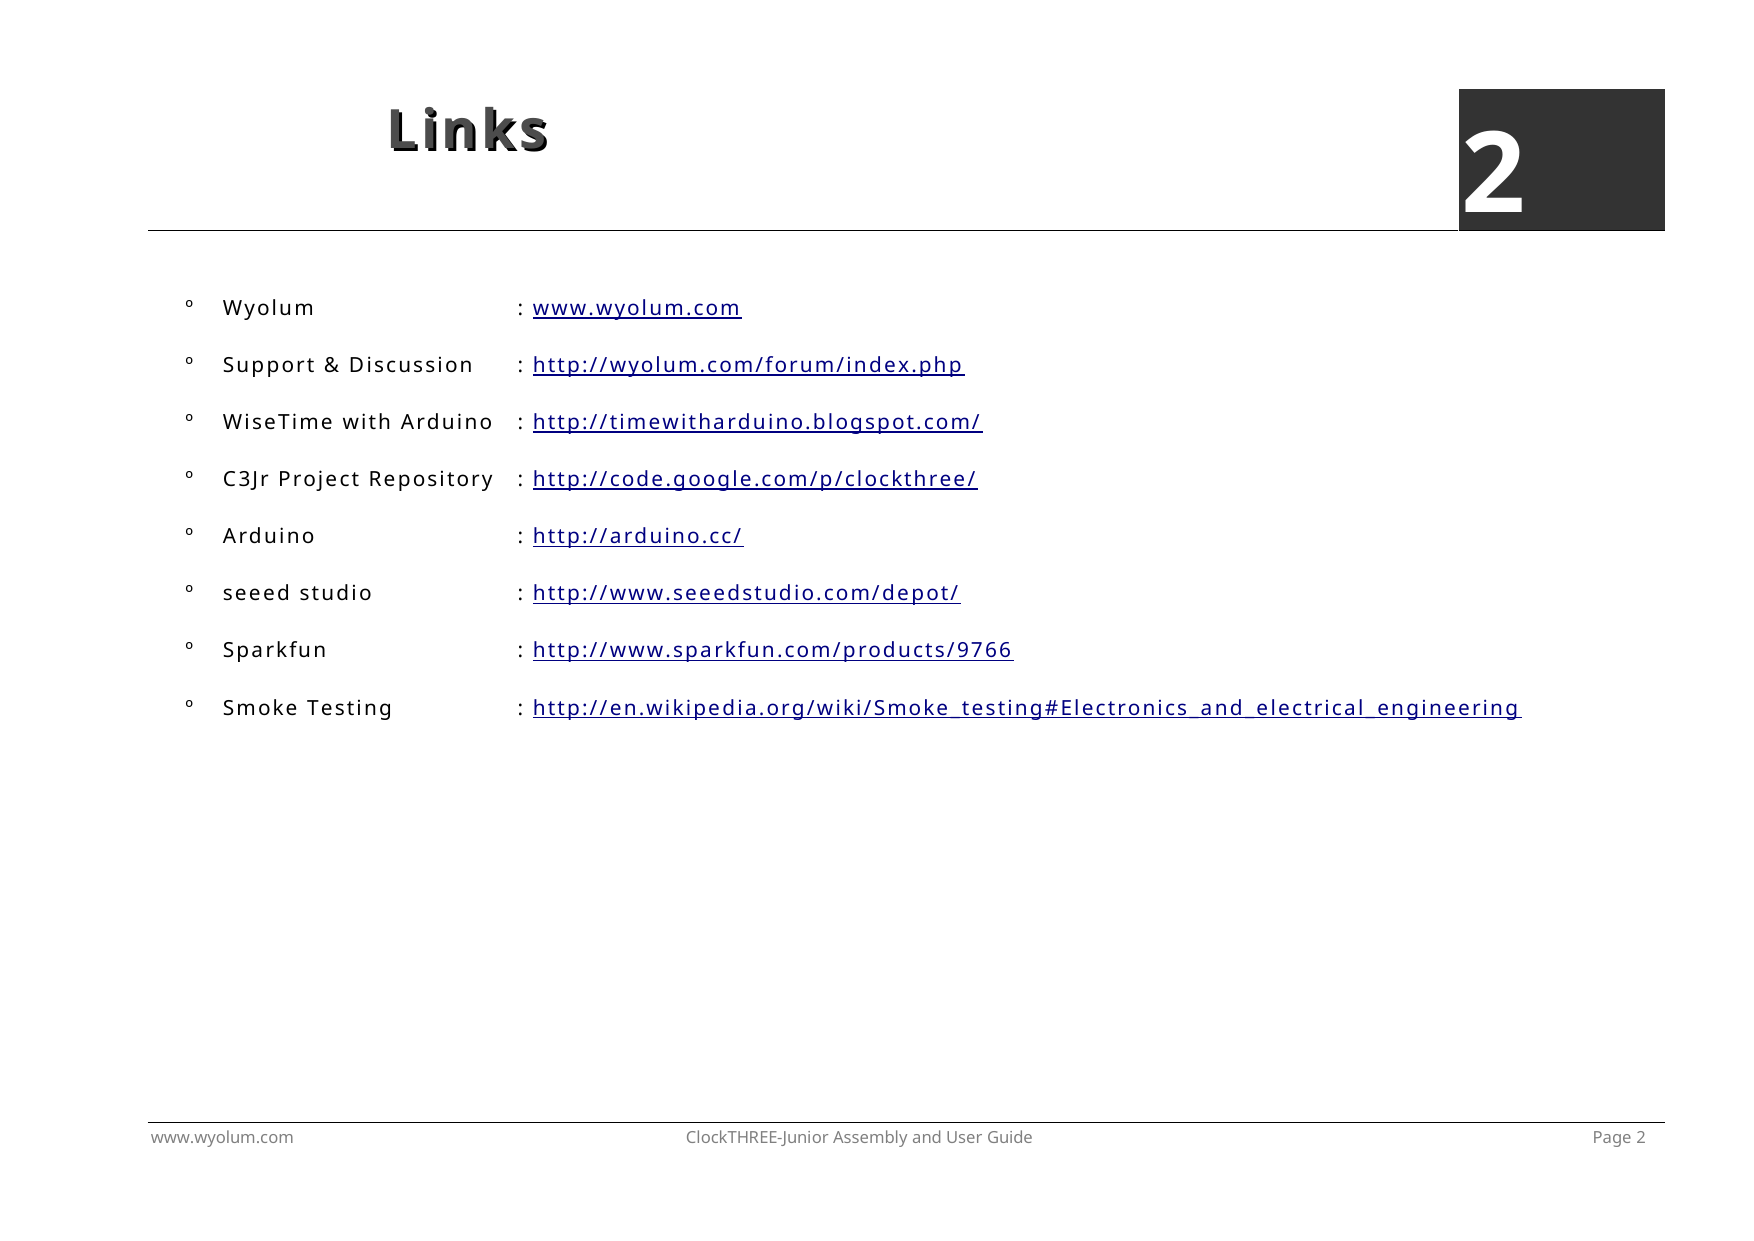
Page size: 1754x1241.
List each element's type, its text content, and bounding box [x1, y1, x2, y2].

list Arduino : http://arduino.cc/ [185, 521, 1665, 550]
list Smoke Testing : http://en.wikipedia.org/wiki/Smoke_testing#Electronics_and_electrical_engineering [185, 692, 1665, 721]
list Support & Discussion : http://wyolum.com/forum/index.php [185, 350, 1665, 378]
table_header 2 [1459, 89, 1665, 230]
list C3Jr Project Repository : http://code.google.com/p/clockthree/ [185, 464, 1665, 493]
list seeed studio : http://www.seeedstudio.com/depot/ [185, 578, 1665, 607]
table_cell [148, 183, 354, 230]
table_header [148, 89, 354, 183]
list WiseTime with Arduino : http://timewitharduino.blogspot.com/ [185, 407, 1665, 436]
table_header Links [354, 89, 1458, 183]
table_cell [354, 183, 1458, 230]
list Wyolum : www.wyolum.com [185, 293, 1665, 321]
list Sparkfun : http://www.sparkfun.com/products/9766 [185, 635, 1665, 664]
